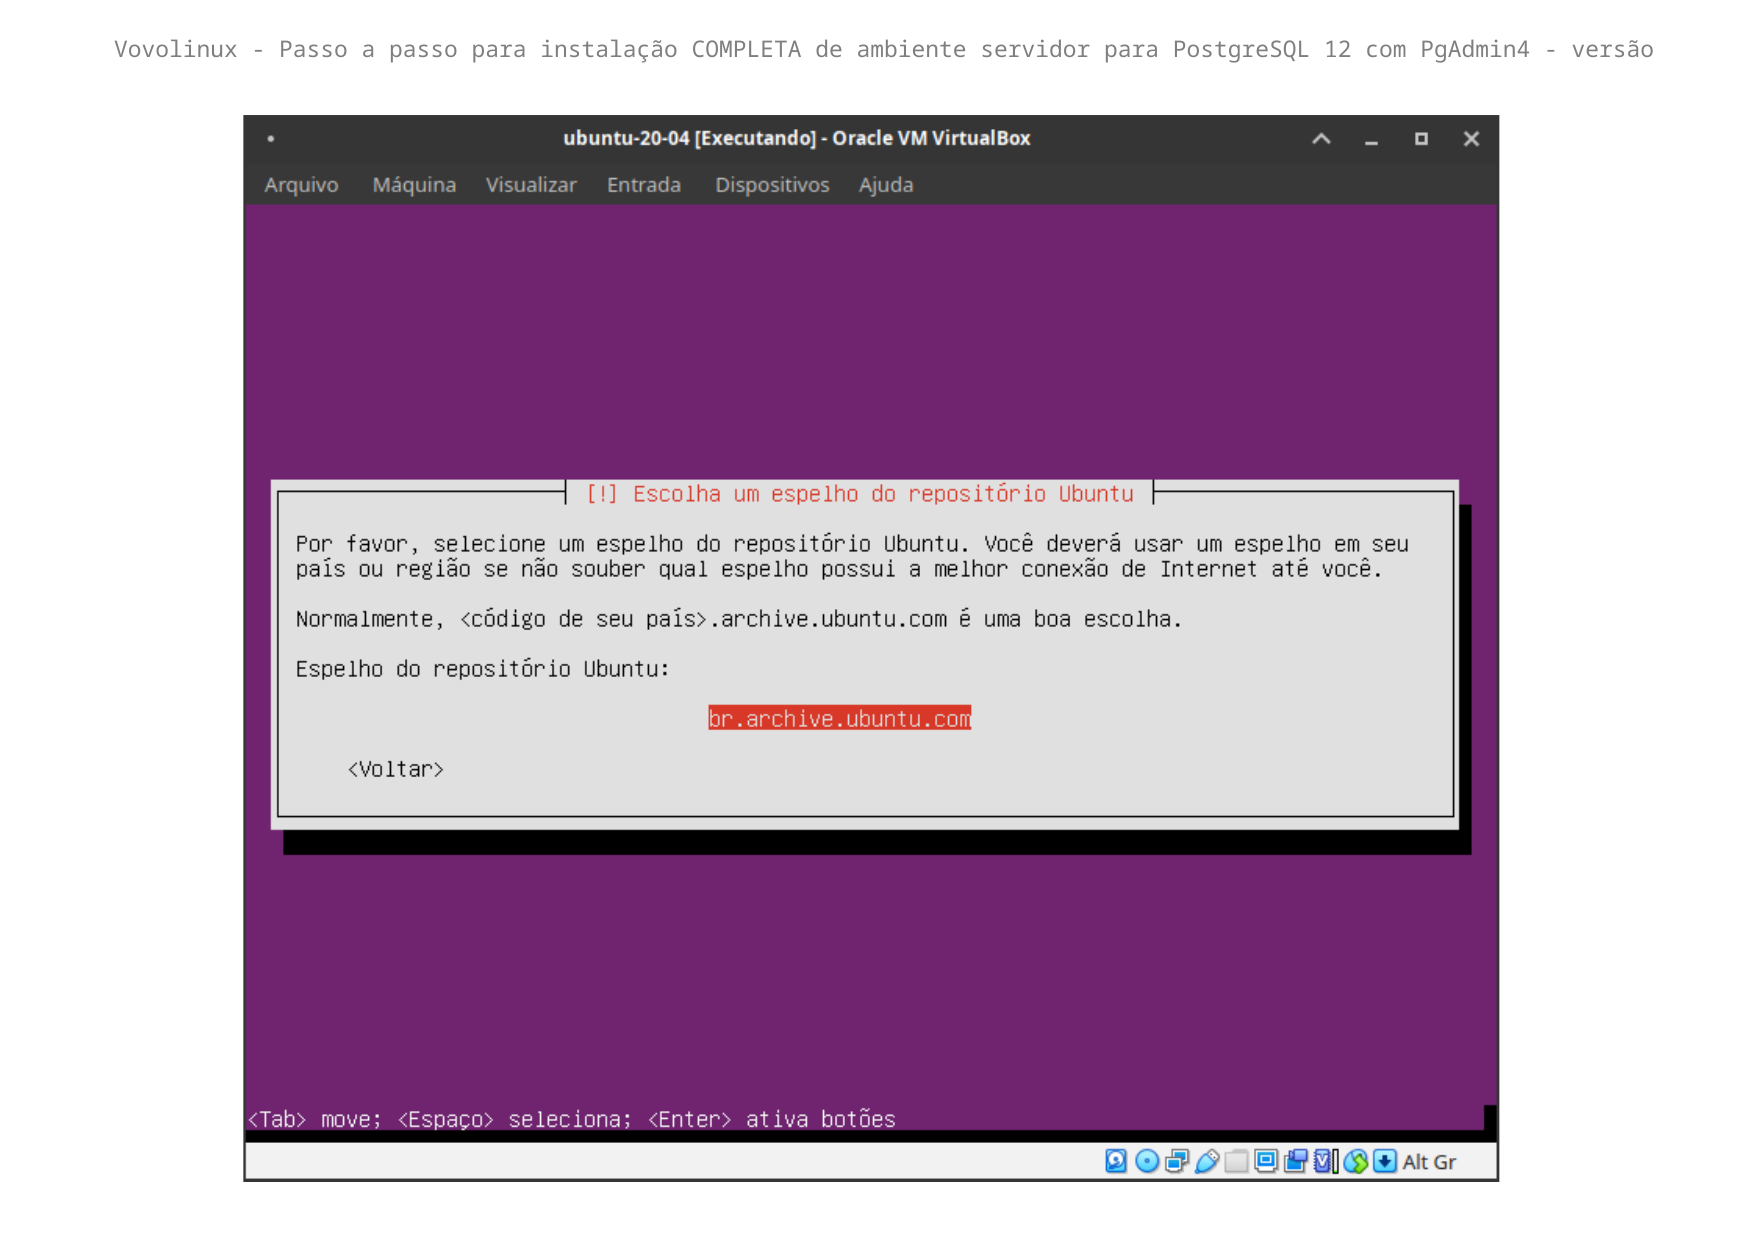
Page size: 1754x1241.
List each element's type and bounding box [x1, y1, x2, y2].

picture [243, 115, 1500, 1182]
